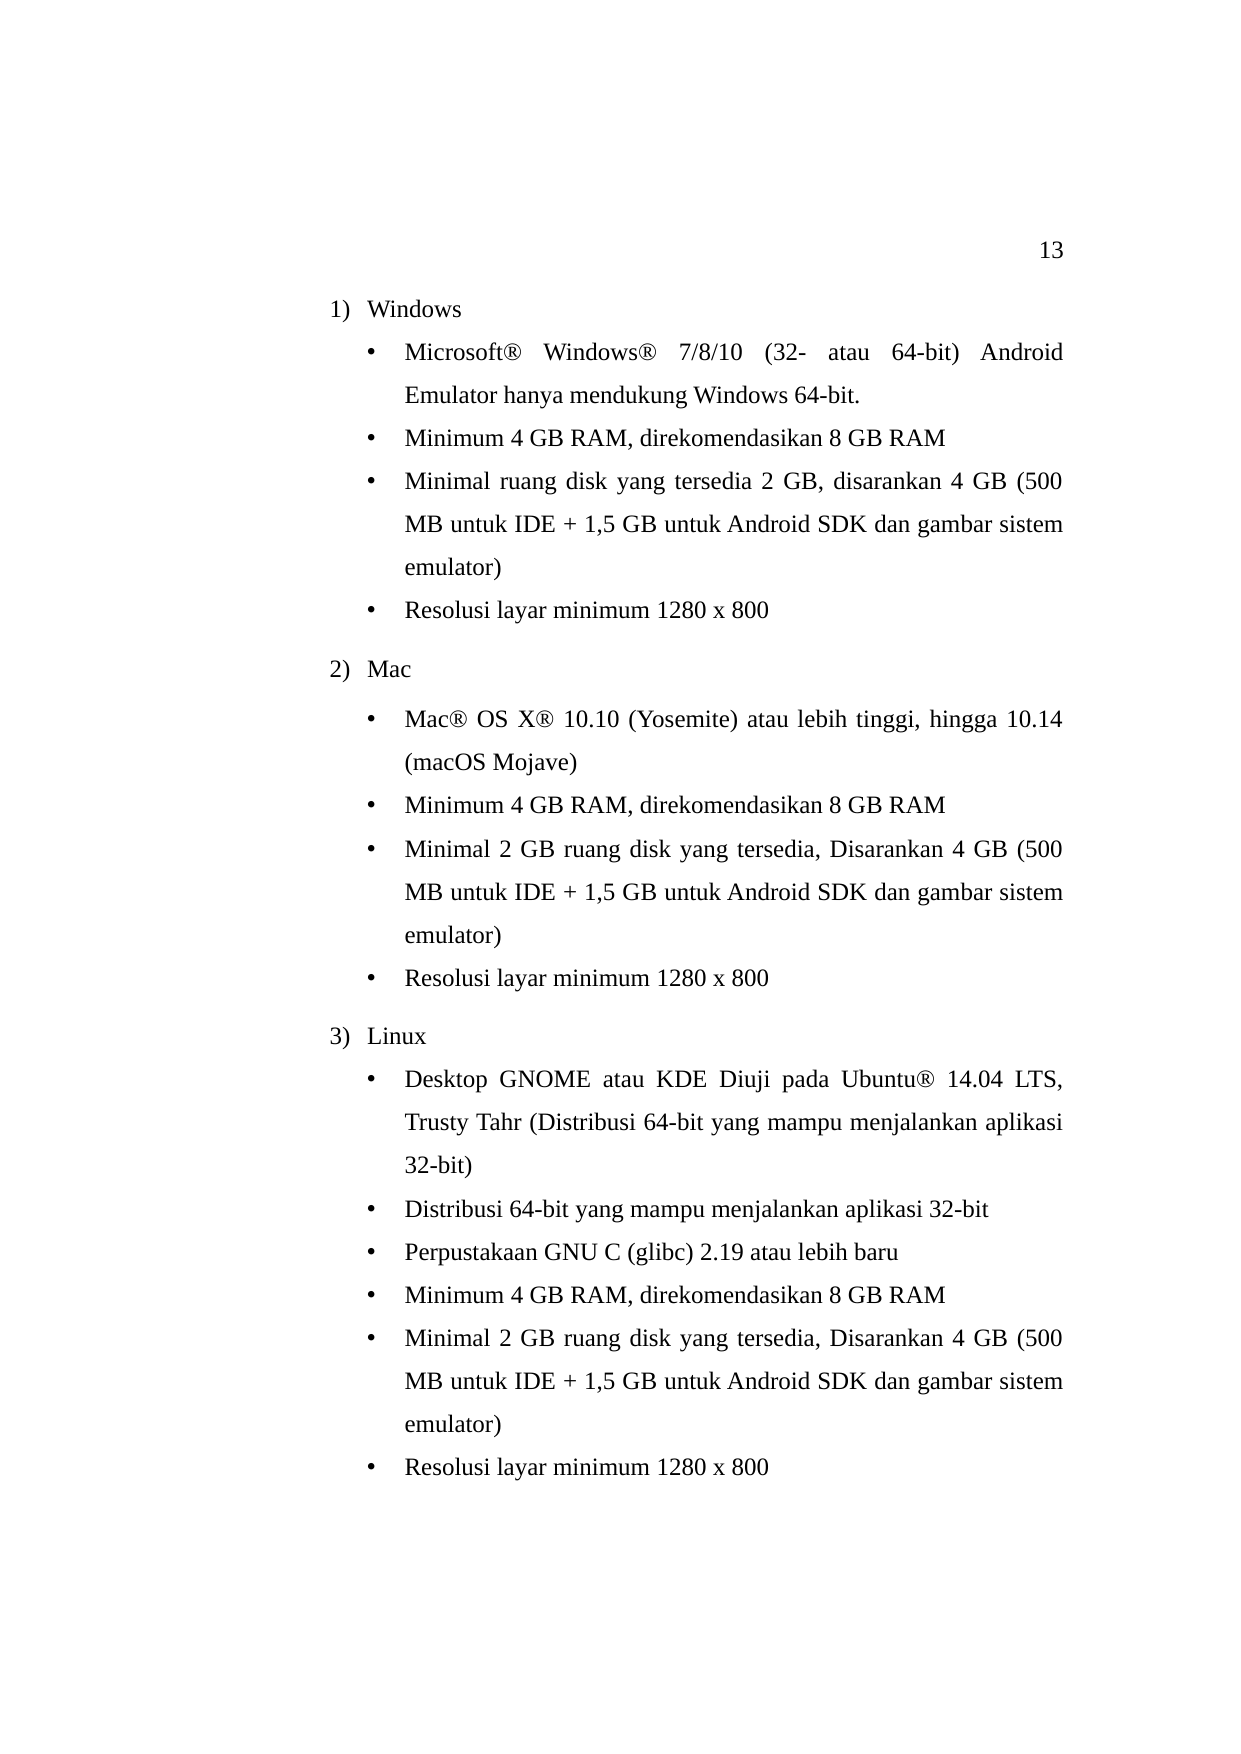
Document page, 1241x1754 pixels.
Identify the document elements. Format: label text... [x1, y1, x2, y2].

list Resolusi layar minimum 1280 x 800 [367, 963, 1063, 992]
list Windows [329, 294, 1063, 322]
list Linux [329, 1021, 1063, 1050]
list Minimum 4 GB RAM, direkomendasikan 8 GB RAM [367, 791, 1063, 819]
list Minimal 2 GB ruang disk yang tersedia, Disarankan 4 GB (500 MB untuk IDE + 1,5 GB untuk Android SDK dan gambar sistem emulator) [367, 1323, 1063, 1438]
list Resolusi layar minimum 1280 x 800 [367, 596, 1063, 624]
list Minimum 4 GB RAM, direkomendasikan 8 GB RAM [367, 1280, 1063, 1309]
list Minimal 2 GB ruang disk yang tersedia, Disarankan 4 GB (500 MB untuk IDE + 1,5 GB untuk Android SDK dan gambar sistem emulator) [367, 834, 1063, 949]
list Distribusi 64-bit yang mampu menjalankan aplikasi 32-bit [367, 1194, 1063, 1222]
list Minimal ruang disk yang tersedia 2 GB, disarankan 4 GB (500 MB untuk IDE + 1,5 GB untuk Android SDK dan gambar sistem emulator) [367, 466, 1063, 581]
list Microsoft® Windows® 7/8/10 (32- atau 64-bit) Android Emulator hanya mendukung Windows 64-bit. [367, 337, 1063, 409]
list Desktop GNOME atau KDE Diuji pada Ubuntu® 14.04 LTS, Trusty Tahr (Distribusi 64-bit yang mampu menjalankan aplikasi 32-bit) [367, 1064, 1063, 1179]
list Mac [329, 654, 1063, 682]
list Minimum 4 GB RAM, direkomendasikan 8 GB RAM [367, 423, 1063, 452]
list Perpustakaan GNU C (glibc) 2.19 atau lebih baru [367, 1237, 1063, 1266]
list Mac® OS X® 10.10 (Yosemite) atau lebih tinggi, hingga 10.14 (macOS Mojave) [367, 704, 1063, 776]
list Resolusi layar minimum 1280 x 800 [367, 1452, 1063, 1481]
